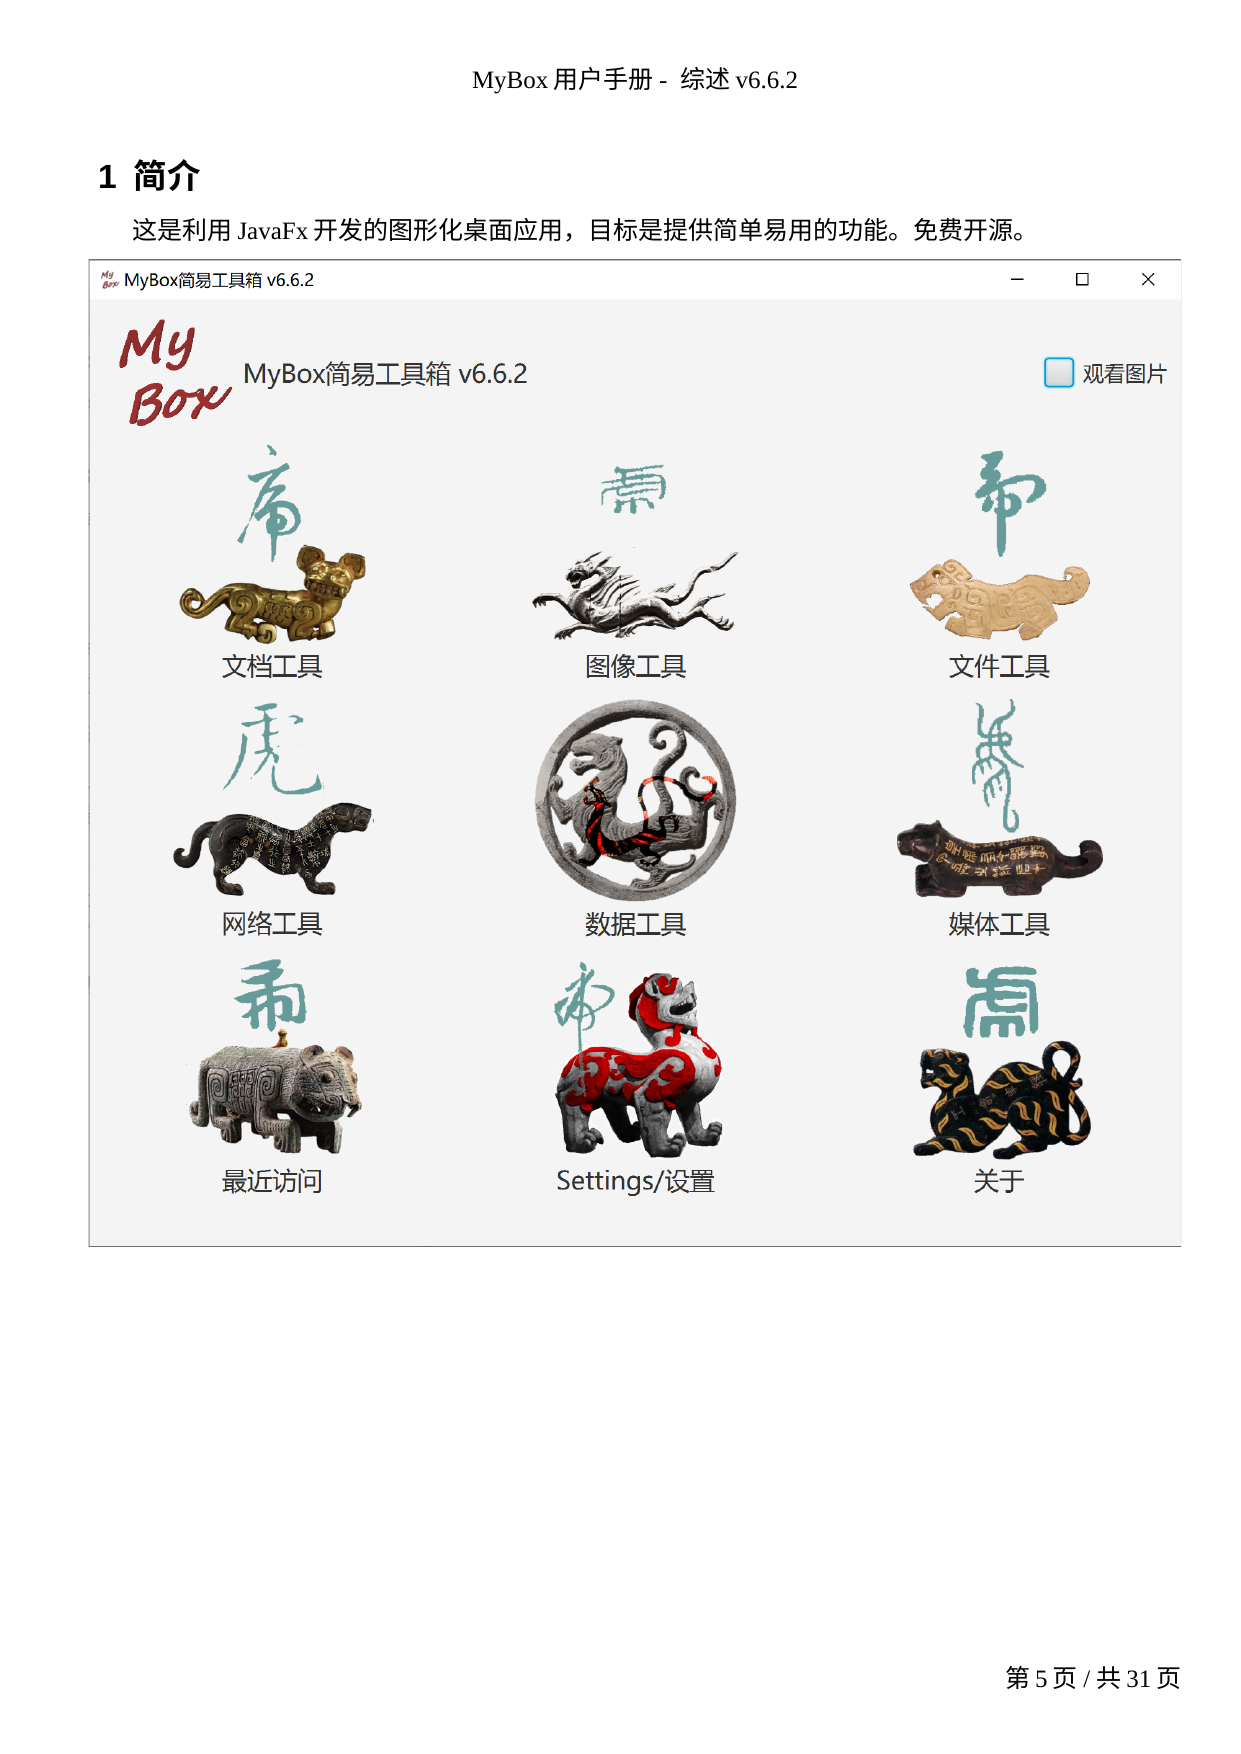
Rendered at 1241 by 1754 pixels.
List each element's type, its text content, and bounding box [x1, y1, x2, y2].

subtitle 简介 [88, 150, 1181, 198]
picture [88, 259, 1182, 1247]
text 这是利用JavaFx开发的图形化桌面应用，目标是提供简单易用的功能。免费开源。 [88, 211, 1181, 247]
